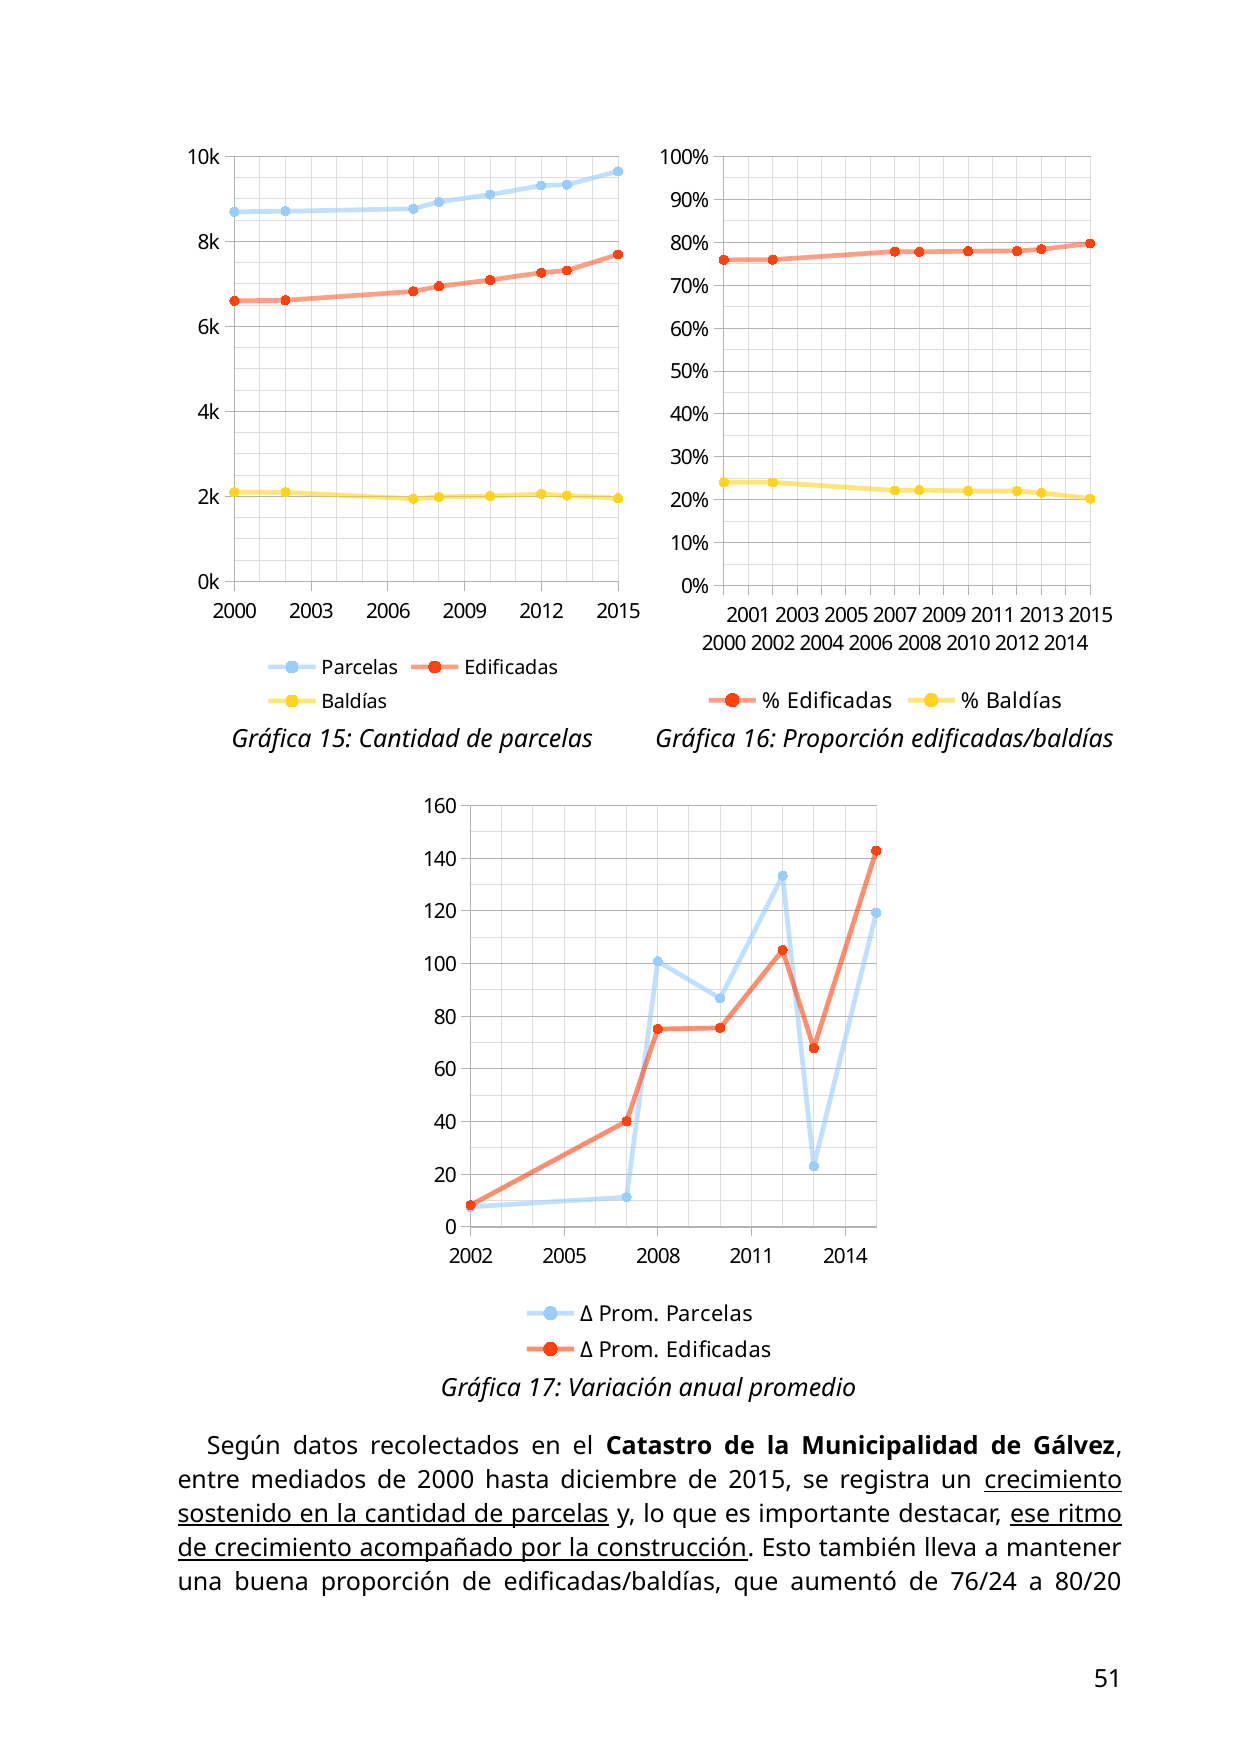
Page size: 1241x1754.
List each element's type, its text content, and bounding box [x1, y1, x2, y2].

text Gráfica 17: Variación anual promedio [413, 1370, 886, 1404]
text Gráfica 15: Cantidad de parcelas [177, 722, 649, 755]
text Según datos recolectados en el Catastro de la Municipalidad de Gálvez, entre mediados de 2000 hasta diciembre de 2015, se registra un crecimiento sostenido en la cantidad de parcelas y, lo que es importante destacar, ese ritmo de crecimiento acompañado por la construcción. Esto también lleva a mantener una buena proporción de edificadas/baldías, que aumentó de 76/24 a 80/20 [177, 1428, 1122, 1598]
text Gráfica 16: Proporción edificadas/baldías [649, 722, 1122, 755]
